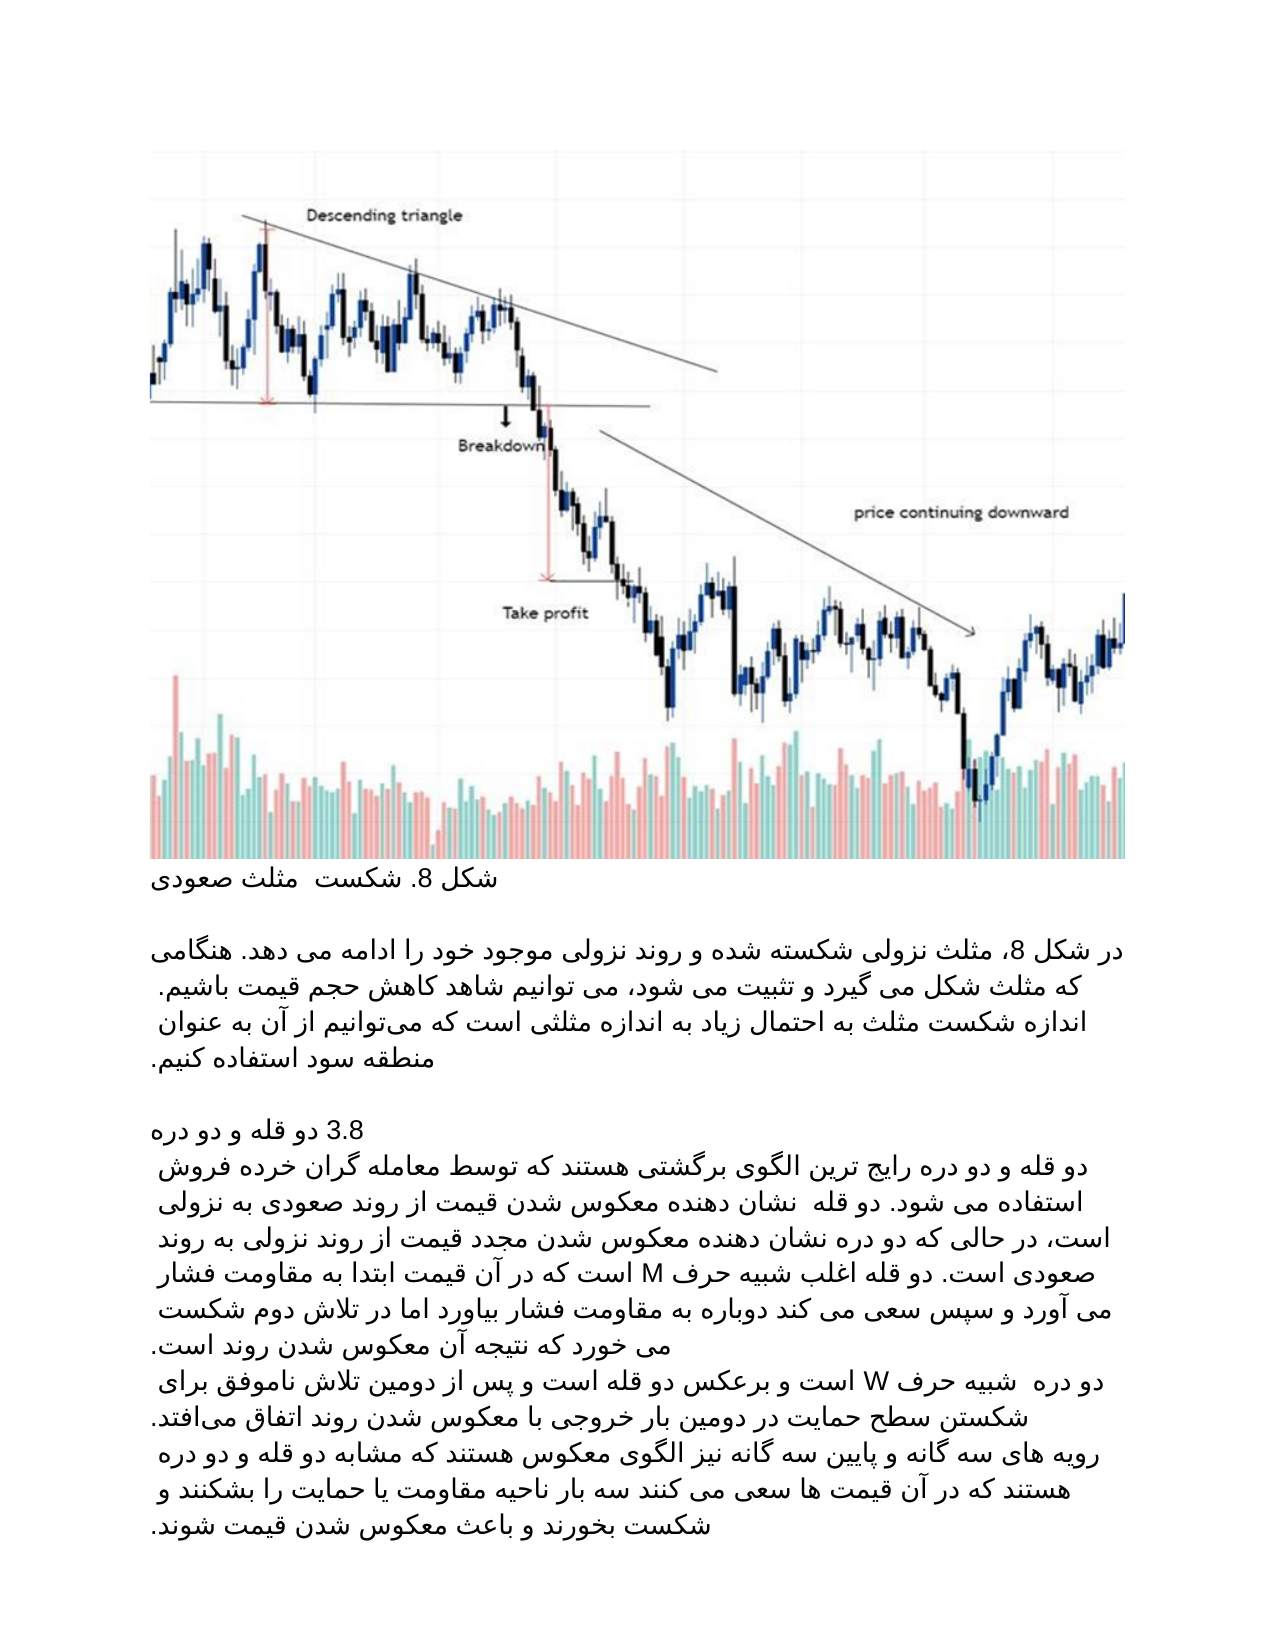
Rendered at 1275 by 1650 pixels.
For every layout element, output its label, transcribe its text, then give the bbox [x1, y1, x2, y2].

text شکل 8. شکست مثلث صعودی [150, 862, 1125, 893]
text 3.8 دو قله و دو دره [150, 1114, 1125, 1145]
text دو قله و دو دره رایج ترین الگوی برگشتی هستند که توسط معامله گران خرده فروش استفاده می شود. دو قله نشان دهنده معکوس شدن قیمت از روند صعودی به نزولی است، در حالی که دو دره نشان دهنده معکوس شدن مجدد قیمت از روند نزولی به روند صعودی است. دو قله اغلب شبیه حرف M است که در آن قیمت ابتدا به مقاومت فشار می آورد و سپس سعی می کند دوباره به مقاومت فشار بیاورد اما در تلاش دوم شکست می خورد که نتیجه آن معکوس شدن روند است. [150, 1150, 1125, 1361]
text در شکل 8، مثلث نزولی شکسته شده و روند نزولی موجود خود را ادامه می دهد. هنگامی که مثلث شکل می گیرد و تثبیت می شود، می توانیم شاهد کاهش حجم قیمت باشیم. اندازه شکست مثلث به احتمال زیاد به اندازه مثلثی است که می‌توانیم از آن به عنوان منطقه سود استفاده کنیم. [150, 934, 1125, 1073]
text دو دره شبیه حرف W است و برعکس دو قله است و پس از دومین تلاش ناموفق برای شکستن سطح حمایت در دومین بار خروجی با معکوس شدن روند اتفاق می‌افتد. [150, 1365, 1125, 1432]
text رویه های سه گانه و پایین سه گانه نیز الگوی معکوس هستند که مشابه دو قله و دو دره هستند که در آن قیمت ها سعی می کنند سه بار ناحیه مقاومت یا حمایت را بشکنند و شکست بخورند و باعث معکوس شدن قیمت شوند. [150, 1437, 1125, 1540]
